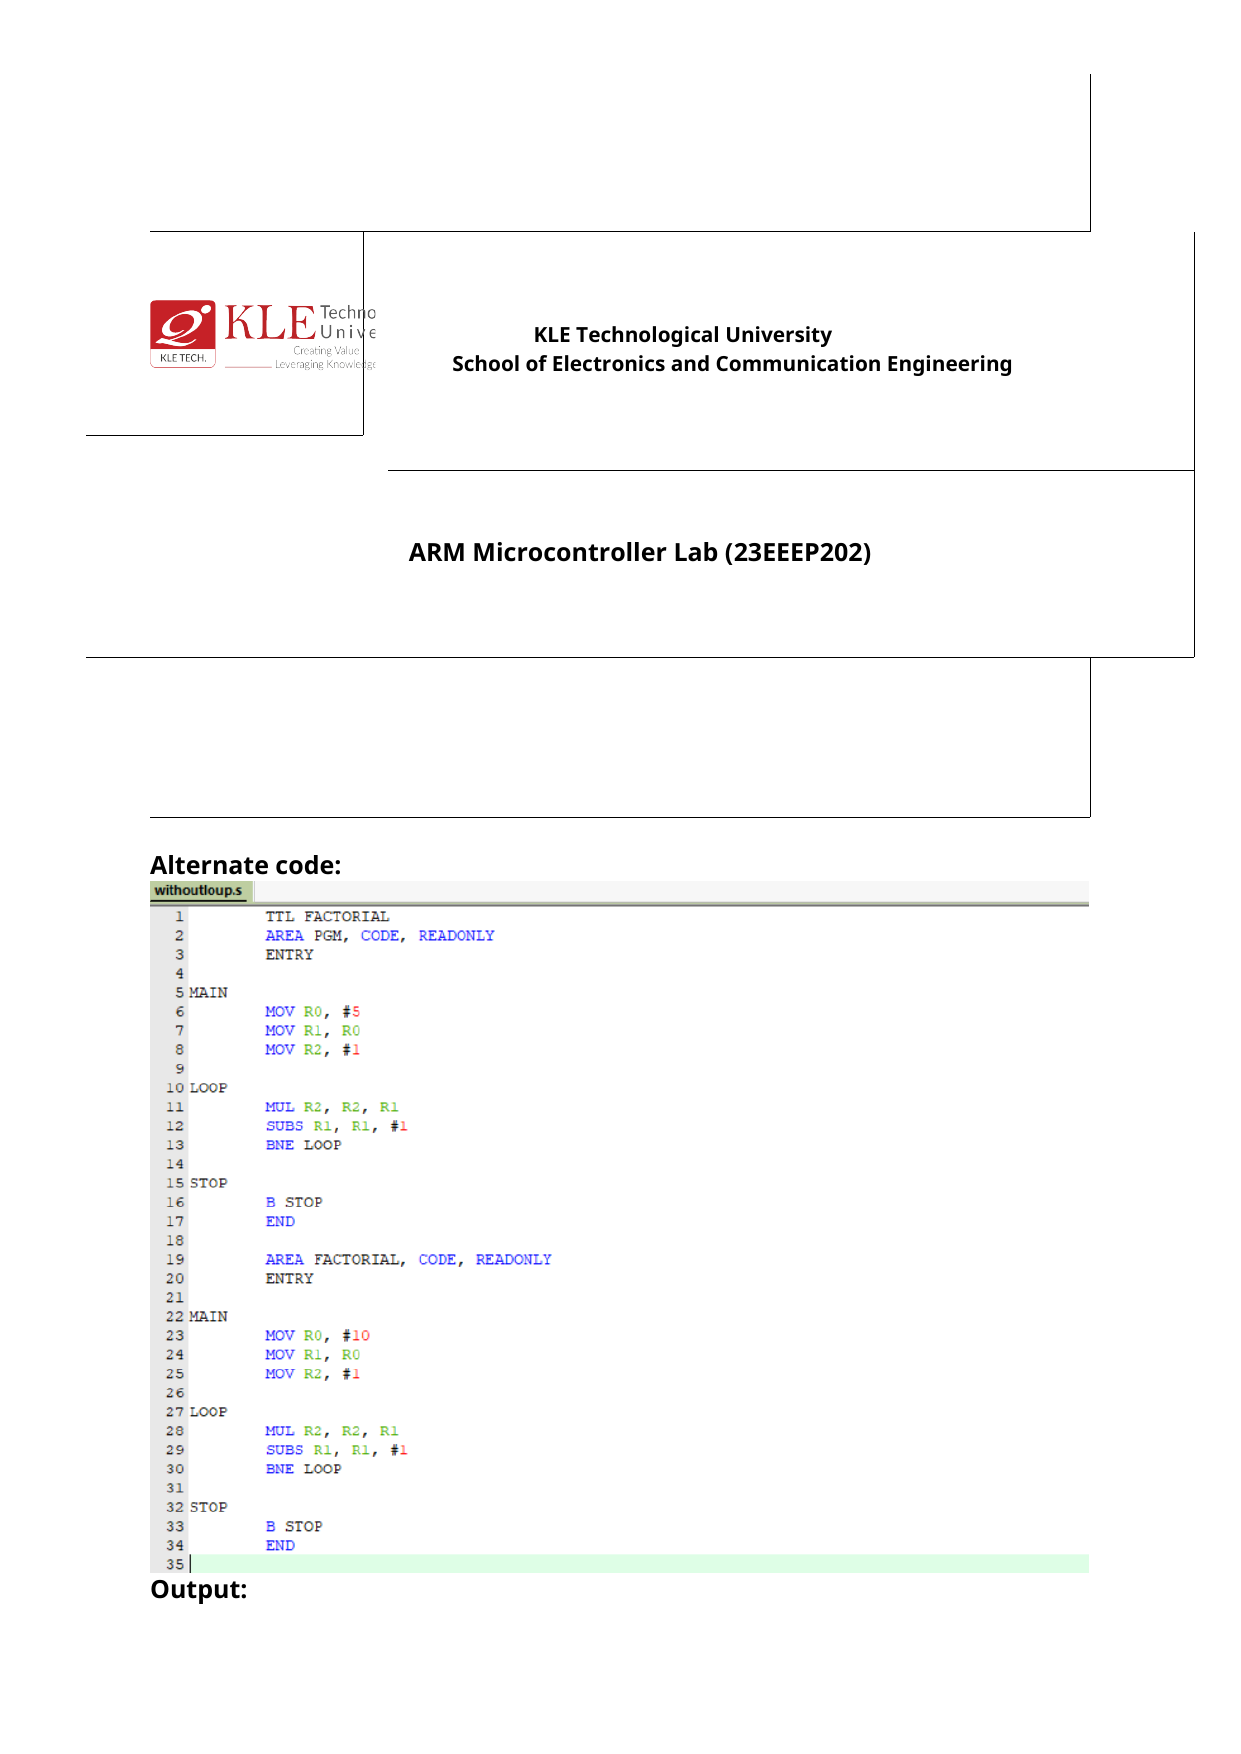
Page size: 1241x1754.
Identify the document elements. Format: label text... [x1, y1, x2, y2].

text Output: [150, 882, 1090, 1606]
text Alternate code: [150, 847, 1090, 882]
